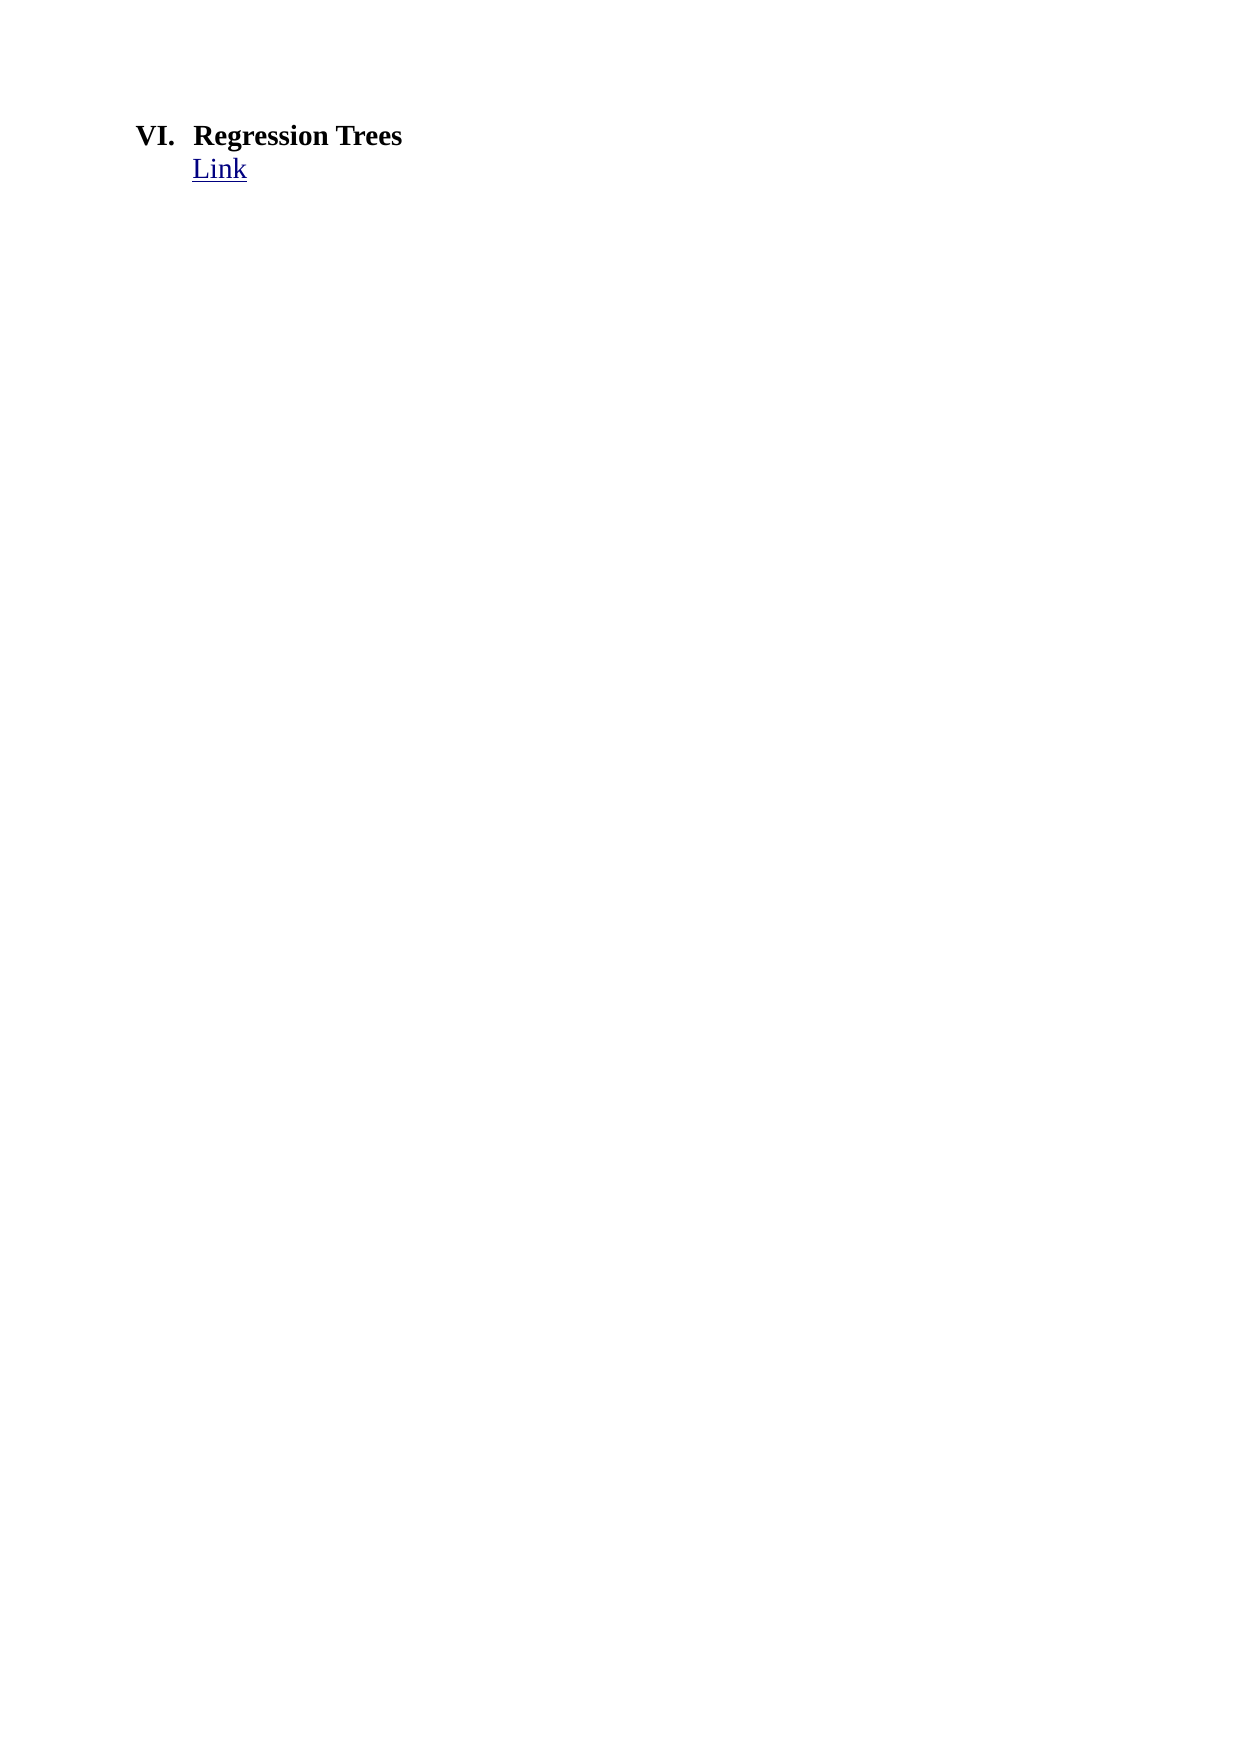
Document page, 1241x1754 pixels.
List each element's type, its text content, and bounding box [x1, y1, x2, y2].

list Regression Trees [175, 118, 1122, 152]
text Link [118, 152, 1122, 185]
